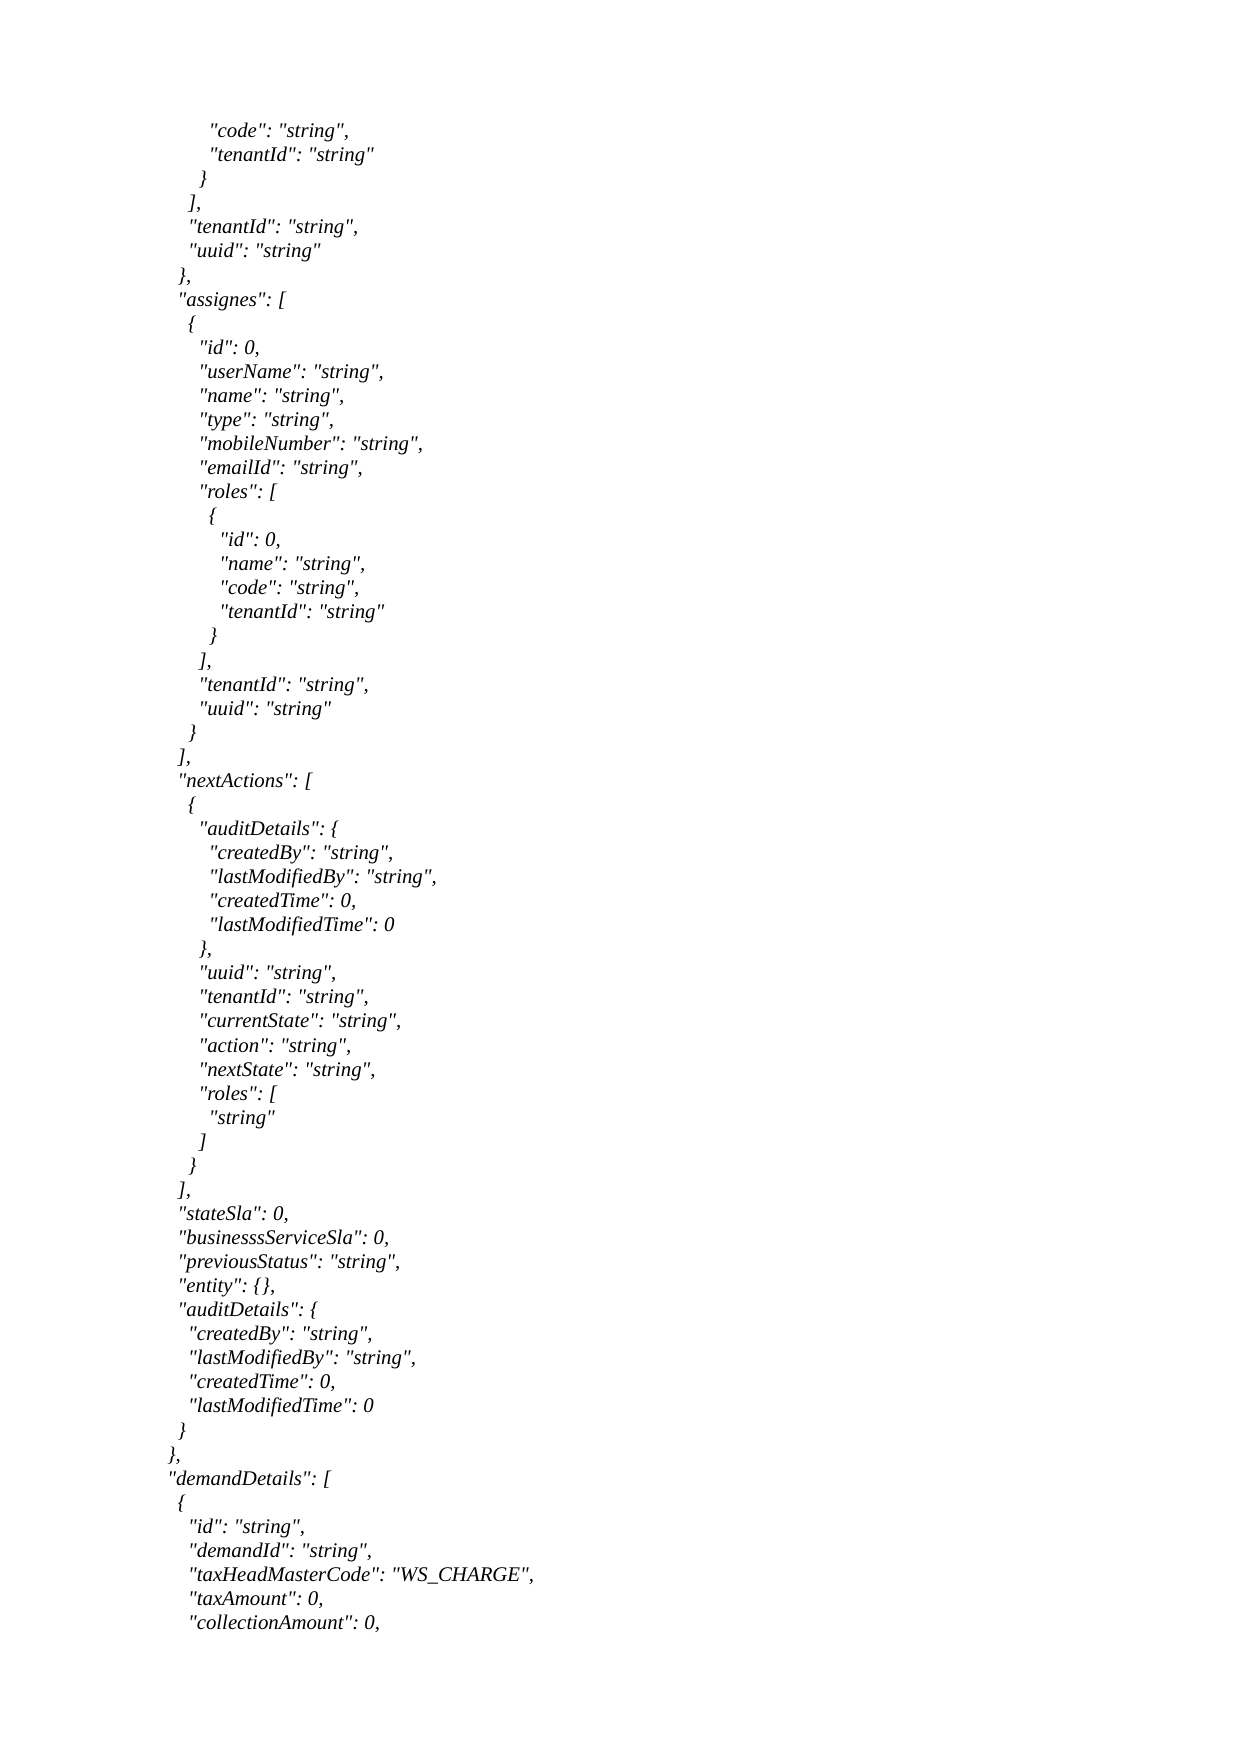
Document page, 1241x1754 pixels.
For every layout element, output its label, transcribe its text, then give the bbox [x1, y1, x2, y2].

text "type": "string", [146, 407, 1122, 431]
text "createdBy": "string", [146, 1321, 1122, 1345]
text } [146, 720, 1122, 744]
text "lastModifiedTime": 0 [146, 912, 1122, 936]
text }, [146, 1442, 1122, 1466]
text "businesssServiceSla": 0, [146, 1225, 1122, 1249]
text "tenantId": "string", [146, 672, 1122, 696]
text } [146, 623, 1122, 647]
text } [146, 166, 1122, 190]
text "lastModifiedTime": 0 [146, 1393, 1122, 1417]
text { [146, 503, 1122, 527]
text "demandId": "string", [146, 1538, 1122, 1562]
text "roles": [ [146, 1081, 1122, 1105]
text "createdTime": 0, [146, 1369, 1122, 1393]
text "name": "string", [146, 383, 1122, 407]
text "id": 0, [146, 335, 1122, 359]
text "collectionAmount": 0, [146, 1610, 1122, 1634]
text "demandDetails": [ [146, 1466, 1122, 1490]
text "taxAmount": 0, [146, 1586, 1122, 1610]
text } [146, 1417, 1122, 1442]
text "createdTime": 0, [146, 888, 1122, 912]
text "tenantId": "string" [146, 142, 1122, 166]
text "tenantId": "string", [146, 984, 1122, 1008]
text "taxHeadMasterCode": "WS_CHARGE", [146, 1562, 1122, 1586]
text ], [146, 744, 1122, 768]
text ], [146, 1177, 1122, 1201]
text "previousStatus": "string", [146, 1249, 1122, 1273]
text "uuid": "string", [146, 960, 1122, 984]
text "nextState": "string", [146, 1057, 1122, 1081]
text "tenantId": "string" [146, 599, 1122, 623]
text "lastModifiedBy": "string", [146, 1345, 1122, 1369]
text "auditDetails": { [146, 1297, 1122, 1321]
text { [146, 1490, 1122, 1514]
text "roles": [ [146, 479, 1122, 503]
text "mobileNumber": "string", [146, 431, 1122, 455]
text "id": 0, [146, 527, 1122, 551]
text }, [146, 262, 1122, 287]
text "entity": {}, [146, 1273, 1122, 1297]
text "nextActions": [ [146, 768, 1122, 792]
text "name": "string", [146, 551, 1122, 575]
text "uuid": "string" [146, 238, 1122, 262]
text ] [146, 1129, 1122, 1153]
text "currentState": "string", [146, 1008, 1122, 1032]
text ], [146, 647, 1122, 672]
text "assignes": [ [146, 287, 1122, 311]
text "string" [146, 1105, 1122, 1129]
text "createdBy": "string", [146, 840, 1122, 864]
text { [146, 792, 1122, 816]
text "uuid": "string" [146, 696, 1122, 720]
text "id": "string", [146, 1514, 1122, 1538]
text "code": "string", [146, 575, 1122, 599]
text ], [146, 190, 1122, 214]
text "lastModifiedBy": "string", [146, 864, 1122, 888]
text "action": "string", [146, 1032, 1122, 1057]
text "userName": "string", [146, 359, 1122, 383]
text { [146, 311, 1122, 335]
text } [146, 1153, 1122, 1177]
text }, [146, 936, 1122, 960]
text "stateSla": 0, [146, 1201, 1122, 1225]
text "tenantId": "string", [146, 214, 1122, 238]
text "emailId": "string", [146, 455, 1122, 479]
text "auditDetails": { [146, 816, 1122, 840]
text "code": "string", [146, 118, 1122, 142]
